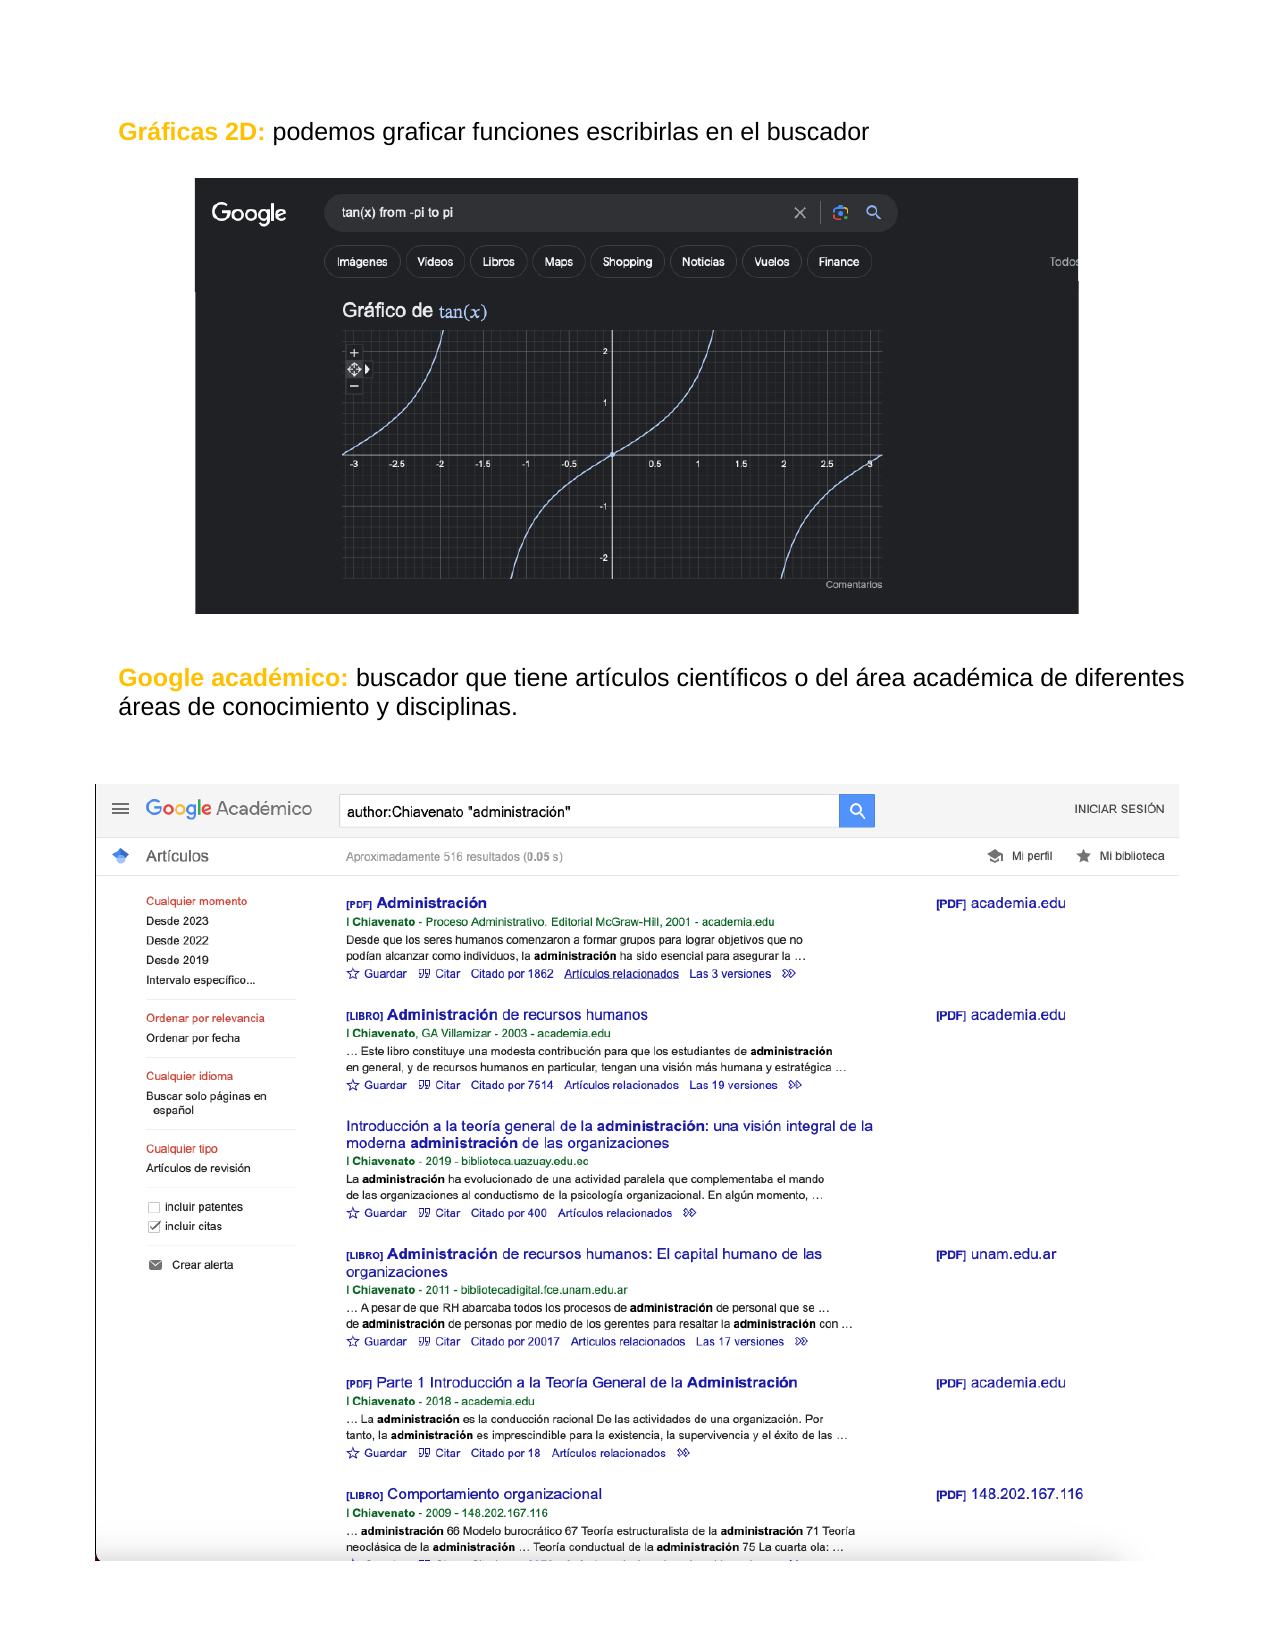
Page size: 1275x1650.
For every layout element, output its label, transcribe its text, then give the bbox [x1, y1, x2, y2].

text Google académico: buscador que tiene artículos científicos o del área académica de diferentes áreas de conocimiento y disciplinas. [118, 663, 1205, 720]
text Gráficas 2D: podemos graficar funciones escribirlas en el buscador [118, 117, 1205, 145]
